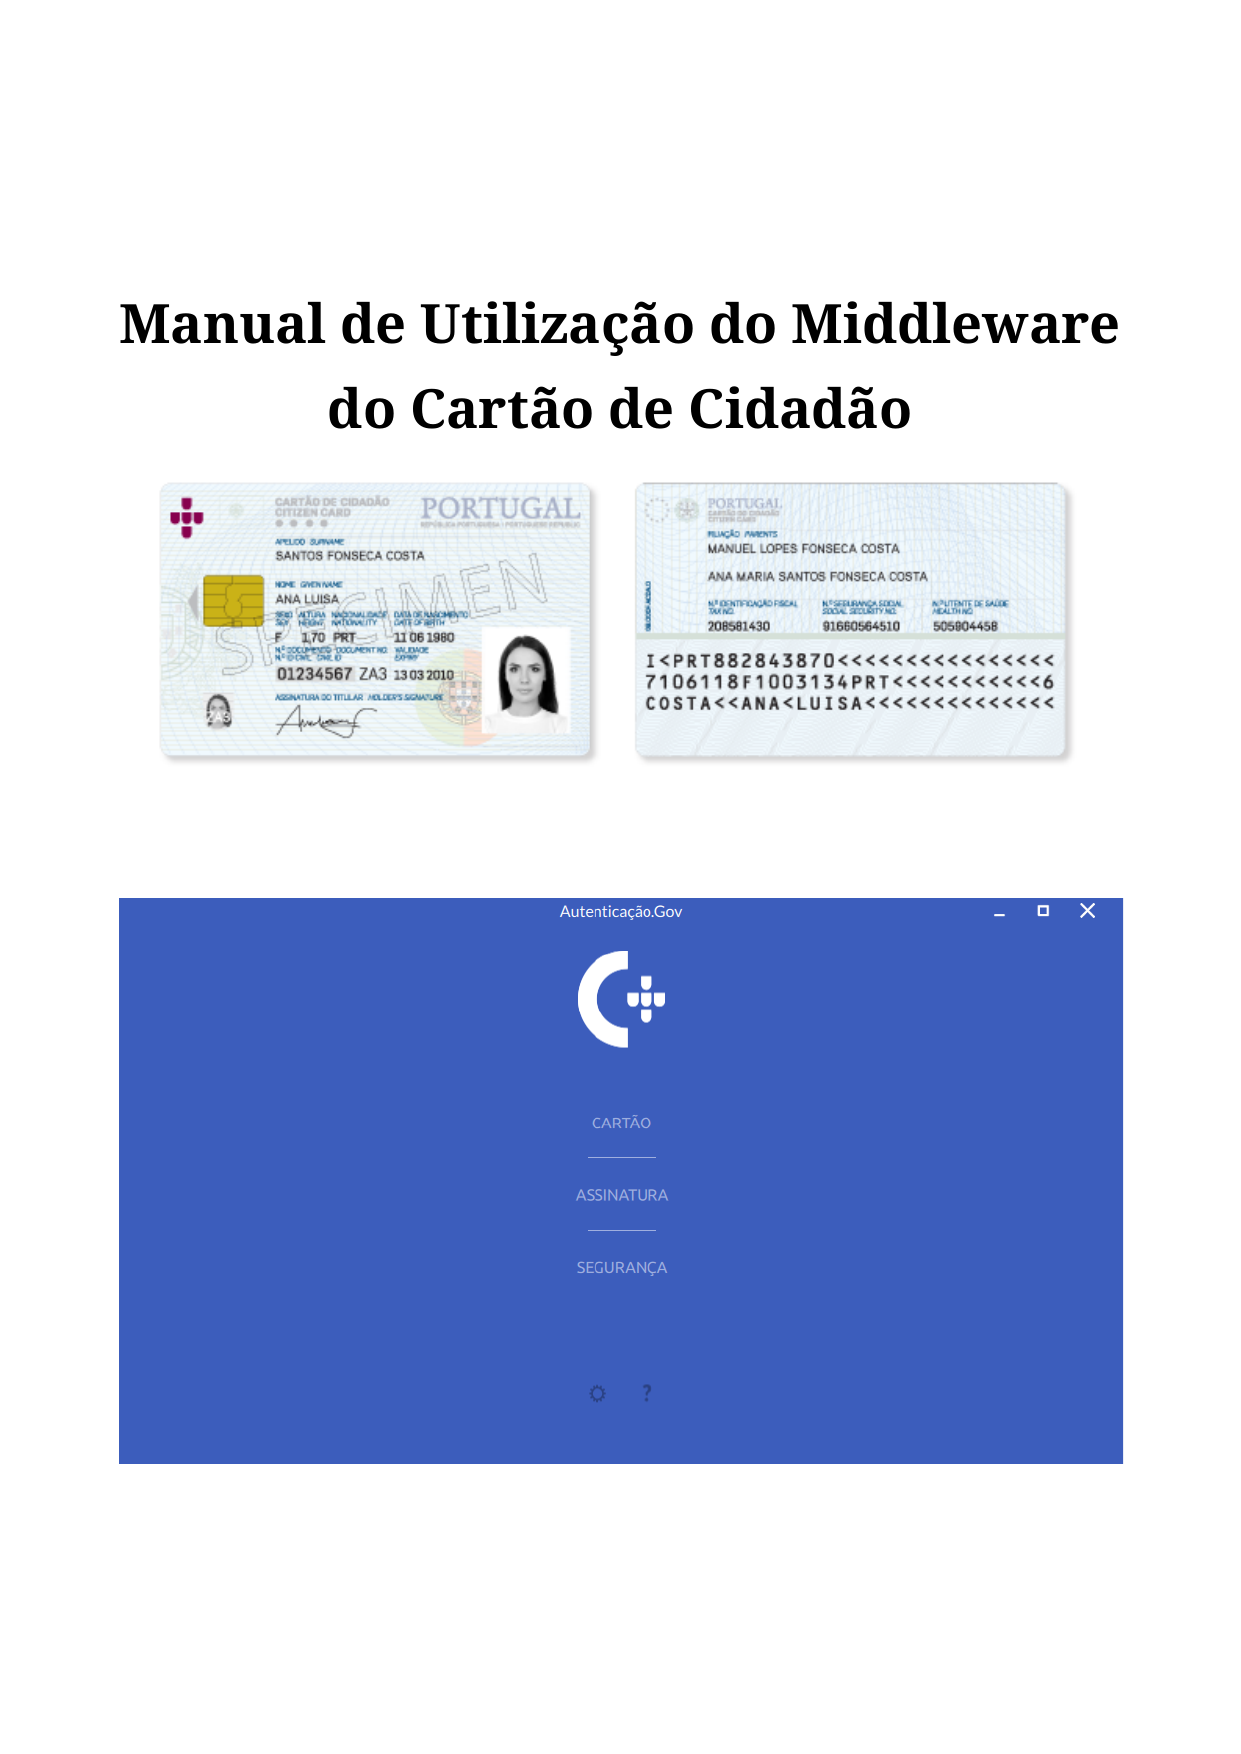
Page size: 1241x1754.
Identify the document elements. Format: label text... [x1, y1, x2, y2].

text Manual de Utilização do Middleware do Cartão de Cidadão [118, 285, 1122, 444]
text MODERNIZAÇÃO ADMINISTRATIVA [118, 476, 1122, 886]
picture [152, 475, 1089, 779]
picture [119, 898, 1124, 1464]
